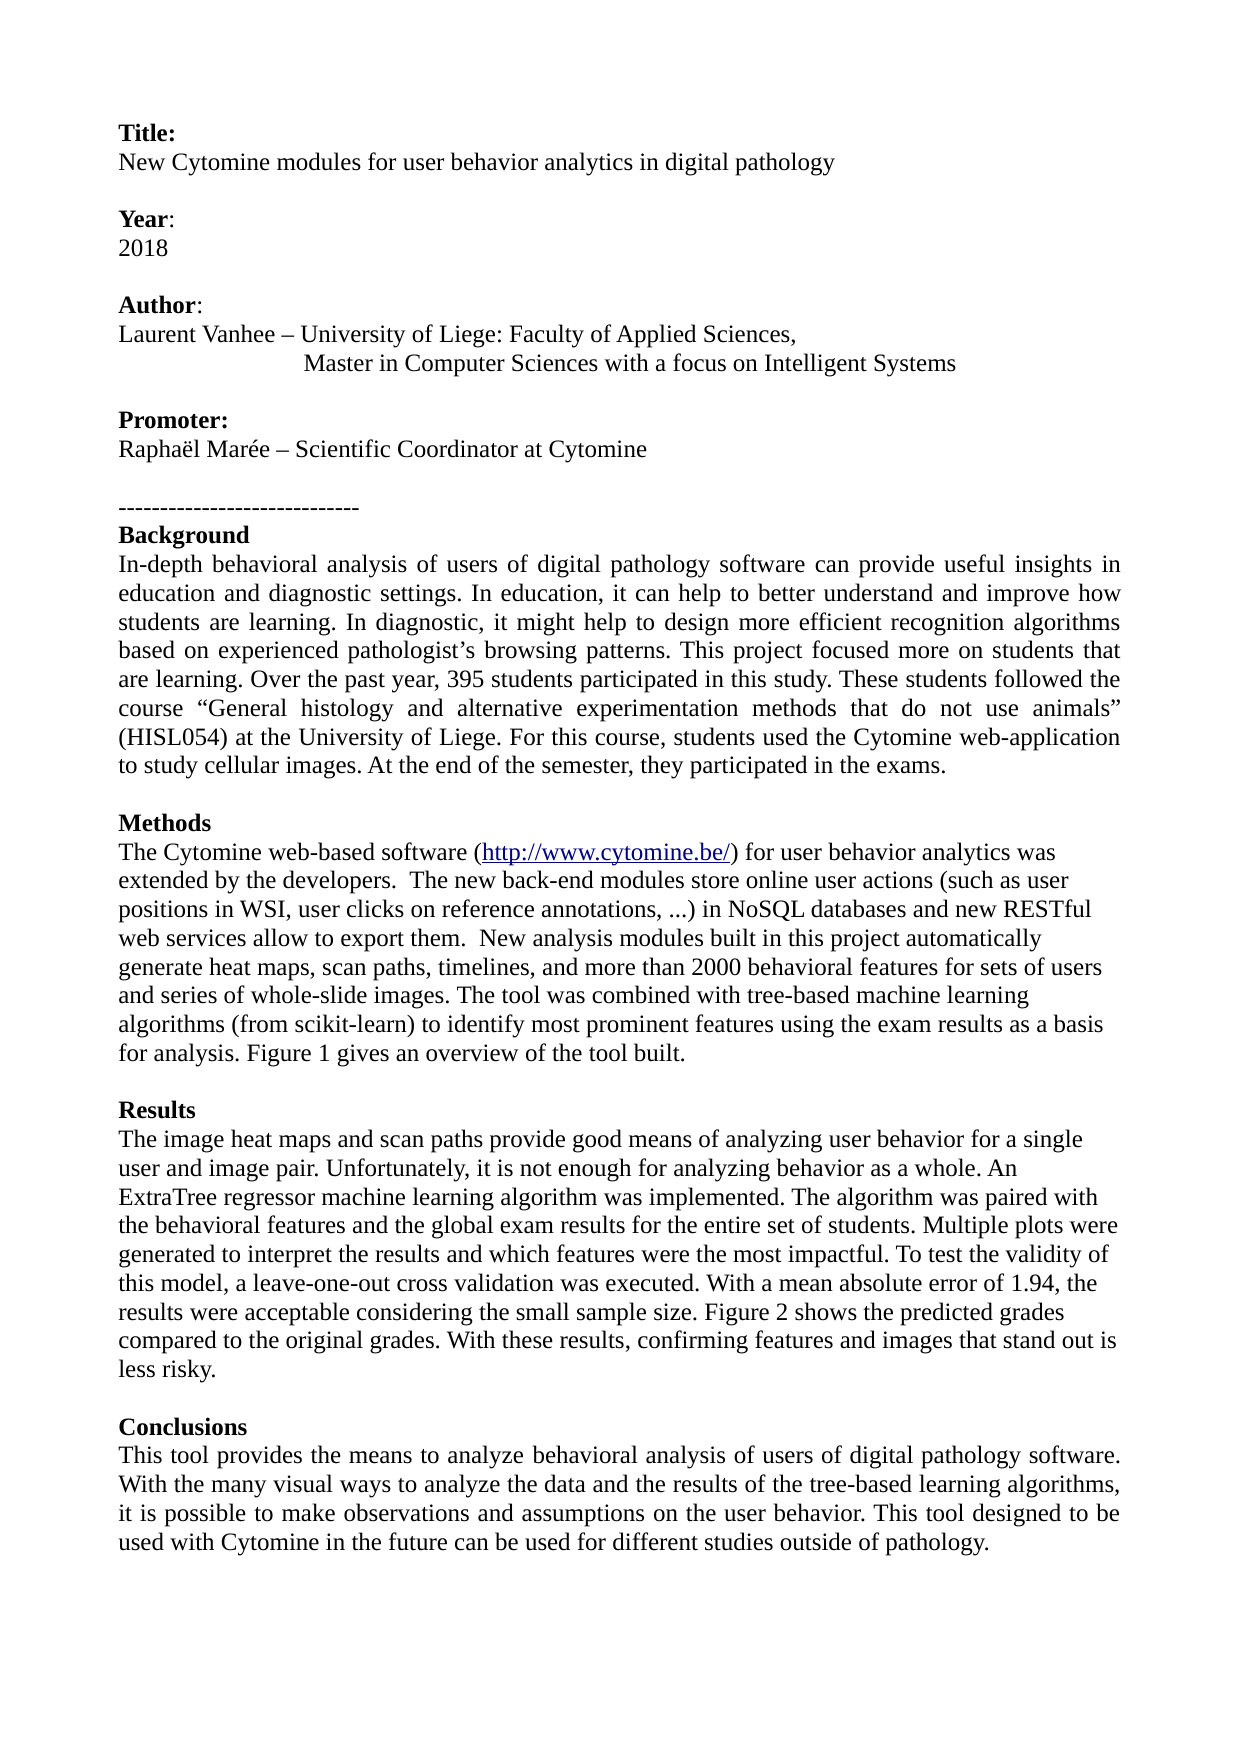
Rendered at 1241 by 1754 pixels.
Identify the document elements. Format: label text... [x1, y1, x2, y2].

text Year: [118, 204, 1122, 233]
text Master in Computer Sciences with a focus on Intelligent Systems [266, 348, 1122, 377]
text This tool provides the means to analyze behavioral analysis of users of digital pathology software. With the many visual ways to analyze the data and the results of the tree-based learning algorithms, it is possible to make observations and assumptions on the user behavior. This tool designed to be used with Cytomine in the future can be used for different studies outside of pathology. [118, 1441, 1122, 1556]
text Background [118, 521, 1122, 549]
text Results [118, 1096, 1122, 1124]
text ----------------------------- [118, 492, 1122, 521]
text Raphaël Marée – Scientific Coordinator at Cytomine [118, 434, 1122, 463]
text Methods [118, 808, 1122, 837]
text Conclusions [118, 1412, 1122, 1441]
text Author: [118, 291, 1122, 319]
text 2018 [118, 233, 1122, 262]
text Laurent Vanhee – University of Liege: Faculty of Applied Sciences, [118, 319, 1122, 348]
text Promoter: [118, 406, 1122, 434]
text The image heat maps and scan paths provide good means of analyzing user behavior for a single user and image pair. Unfortunately, it is not enough for analyzing behavior as a whole. An ExtraTree regressor machine learning algorithm was implemented. The algorithm was paired with the behavioral features and the global exam results for the entire set of students. Multiple plots were generated to interpret the results and which features were the most impactful. To test the validity of this model, a leave-one-out cross validation was executed. With a mean absolute error of 1.94, the results were acceptable considering the small sample size. Figure 2 shows the predicted grades compared to the original grades. With these results, confirming features and images that stand out is less risky. [118, 1124, 1122, 1383]
text New Cytomine modules for user behavior analytics in digital pathology [118, 147, 1122, 176]
text The Cytomine web-based software (http://www.cytomine.be/) for user behavior analytics was extended by the developers. The new back-end modules store online user actions (such as user positions in WSI, user clicks on reference annotations, ...) in NoSQL databases and new RESTful web services allow to export them. New analysis modules built in this project automatically generate heat maps, scan paths, timelines, and more than 2000 behavioral features for sets of users and series of whole-slide images. The tool was combined with tree-based machine learning algorithms (from scikit-learn) to identify most prominent features using the exam results as a basis for analysis. Figure 1 gives an overview of the tool built. [118, 837, 1122, 1067]
text Title: [118, 118, 1122, 147]
text In-depth behavioral analysis of users of digital pathology software can provide useful insights in education and diagnostic settings. In education, it can help to better understand and improve how students are learning. In diagnostic, it might help to design more efficient recognition algorithms based on experienced pathologist’s browsing patterns. This project focused more on students that are learning. Over the past year, 395 students participated in this study. These students followed the course “General histology and alternative experimentation methods that do not use animals” (HISL054) at the University of Liege. For this course, students used the Cytomine web-application to study cellular images. At the end of the semester, they participated in the exams. [118, 549, 1122, 779]
